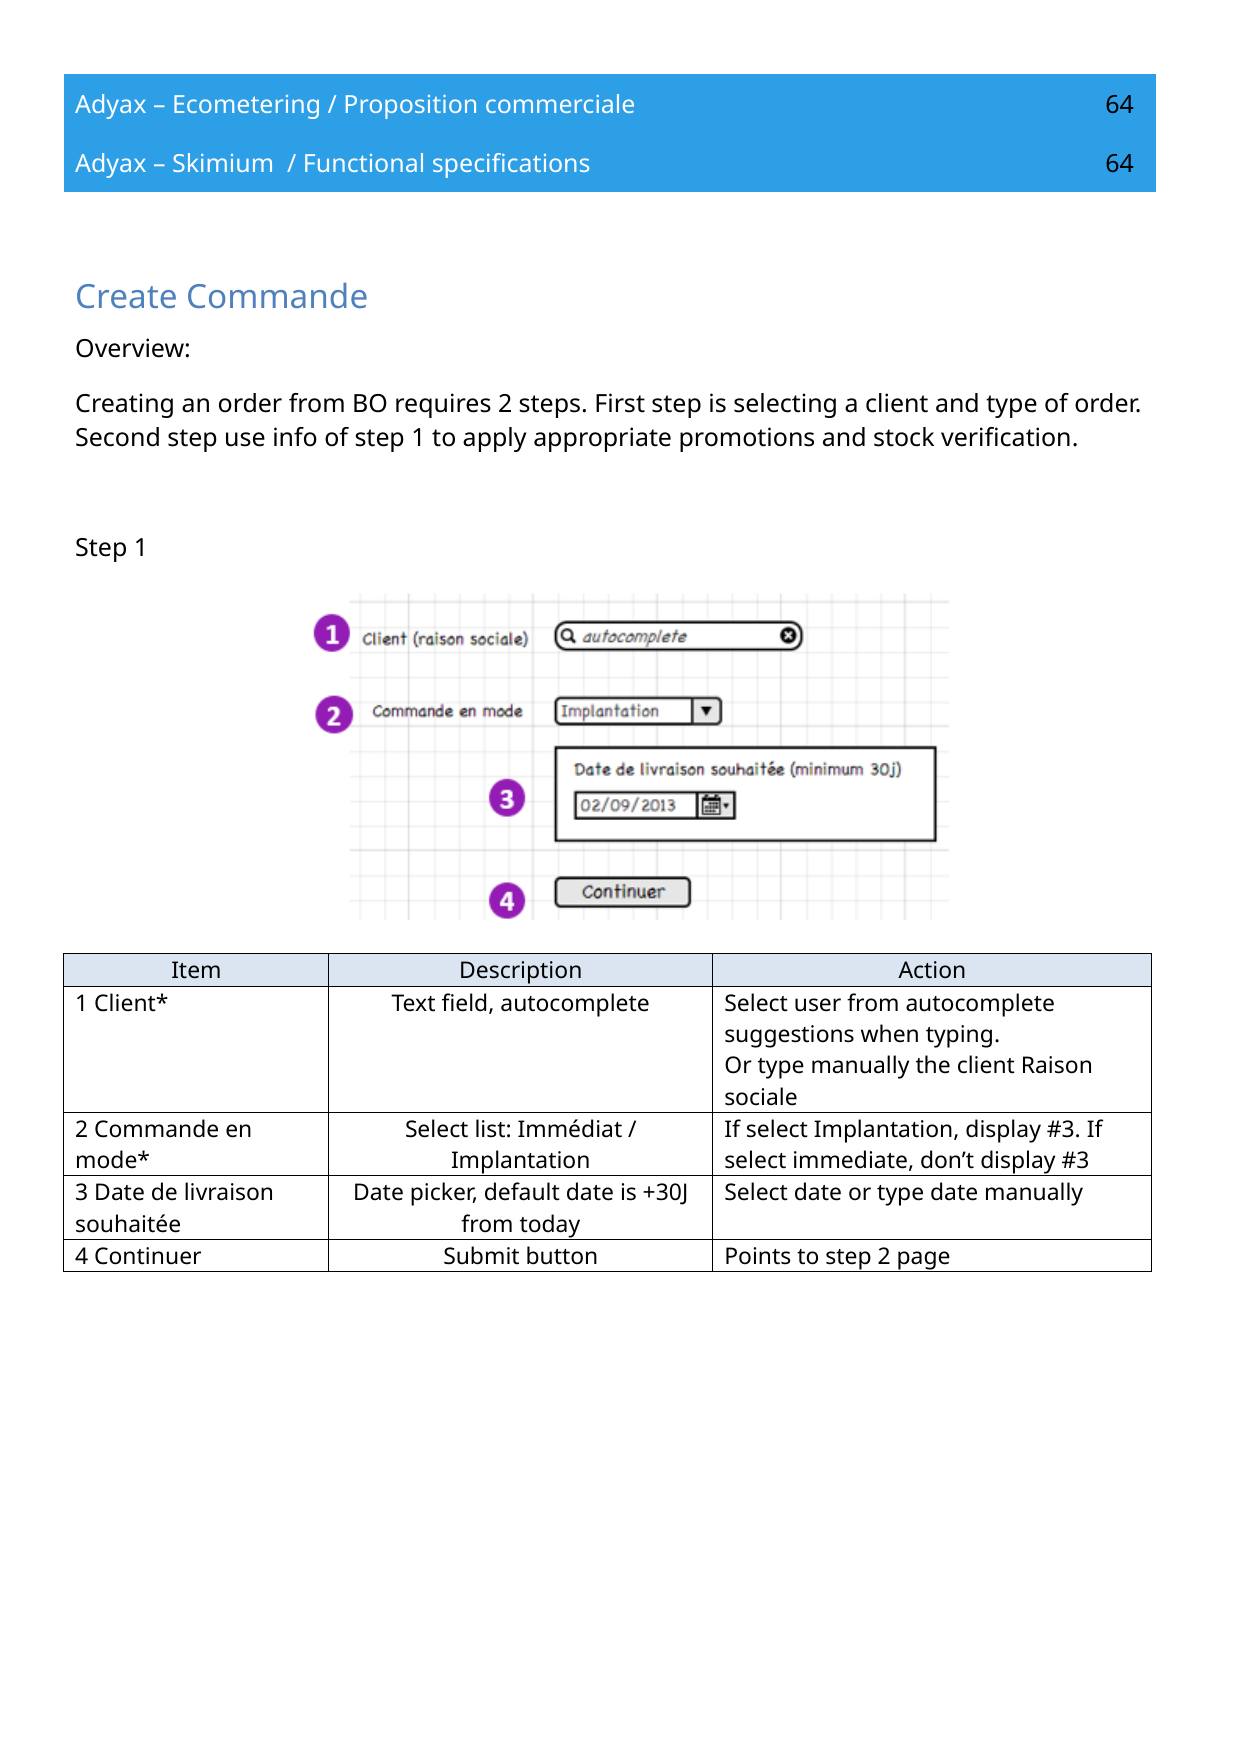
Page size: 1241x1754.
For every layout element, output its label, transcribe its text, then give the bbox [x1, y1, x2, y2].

table_cell 1 Client* [64, 987, 328, 1112]
table_header Description [329, 954, 712, 986]
table_cell 4 Continuer [64, 1240, 328, 1271]
table_cell If select Implantation, display #3. If select immediate, don’t display #3 [713, 1113, 1151, 1175]
table_cell Select date or type date manually [713, 1176, 1151, 1239]
table_cell Select list: Immédiat / Implantation [329, 1113, 712, 1175]
table_cell Points to step 2 page [713, 1240, 1151, 1271]
table_cell Submit button [329, 1240, 712, 1271]
table_cell Date picker, default date is +30J from today [329, 1176, 712, 1239]
picture [286, 584, 954, 933]
table_cell 3 Date de livraison souhaitée [64, 1176, 328, 1239]
text Creating an order from BO requires 2 steps. First step is selecting a client and type of order. Second step use info of step 1 to apply appropriate promotions and stock verification. [75, 385, 1165, 453]
table_header Item [64, 954, 328, 986]
text Overview: [75, 330, 1165, 364]
table_cell Text field, autocomplete [329, 987, 712, 1112]
table_header Action [713, 954, 1151, 986]
text Step 1 [75, 529, 1165, 563]
subtitle Create Commande [75, 272, 1165, 318]
table_cell 2 Commande en mode* [64, 1113, 328, 1175]
table_cell Select user from autocomplete suggestions when typing. Or type manually the client Raison sociale [713, 987, 1151, 1112]
